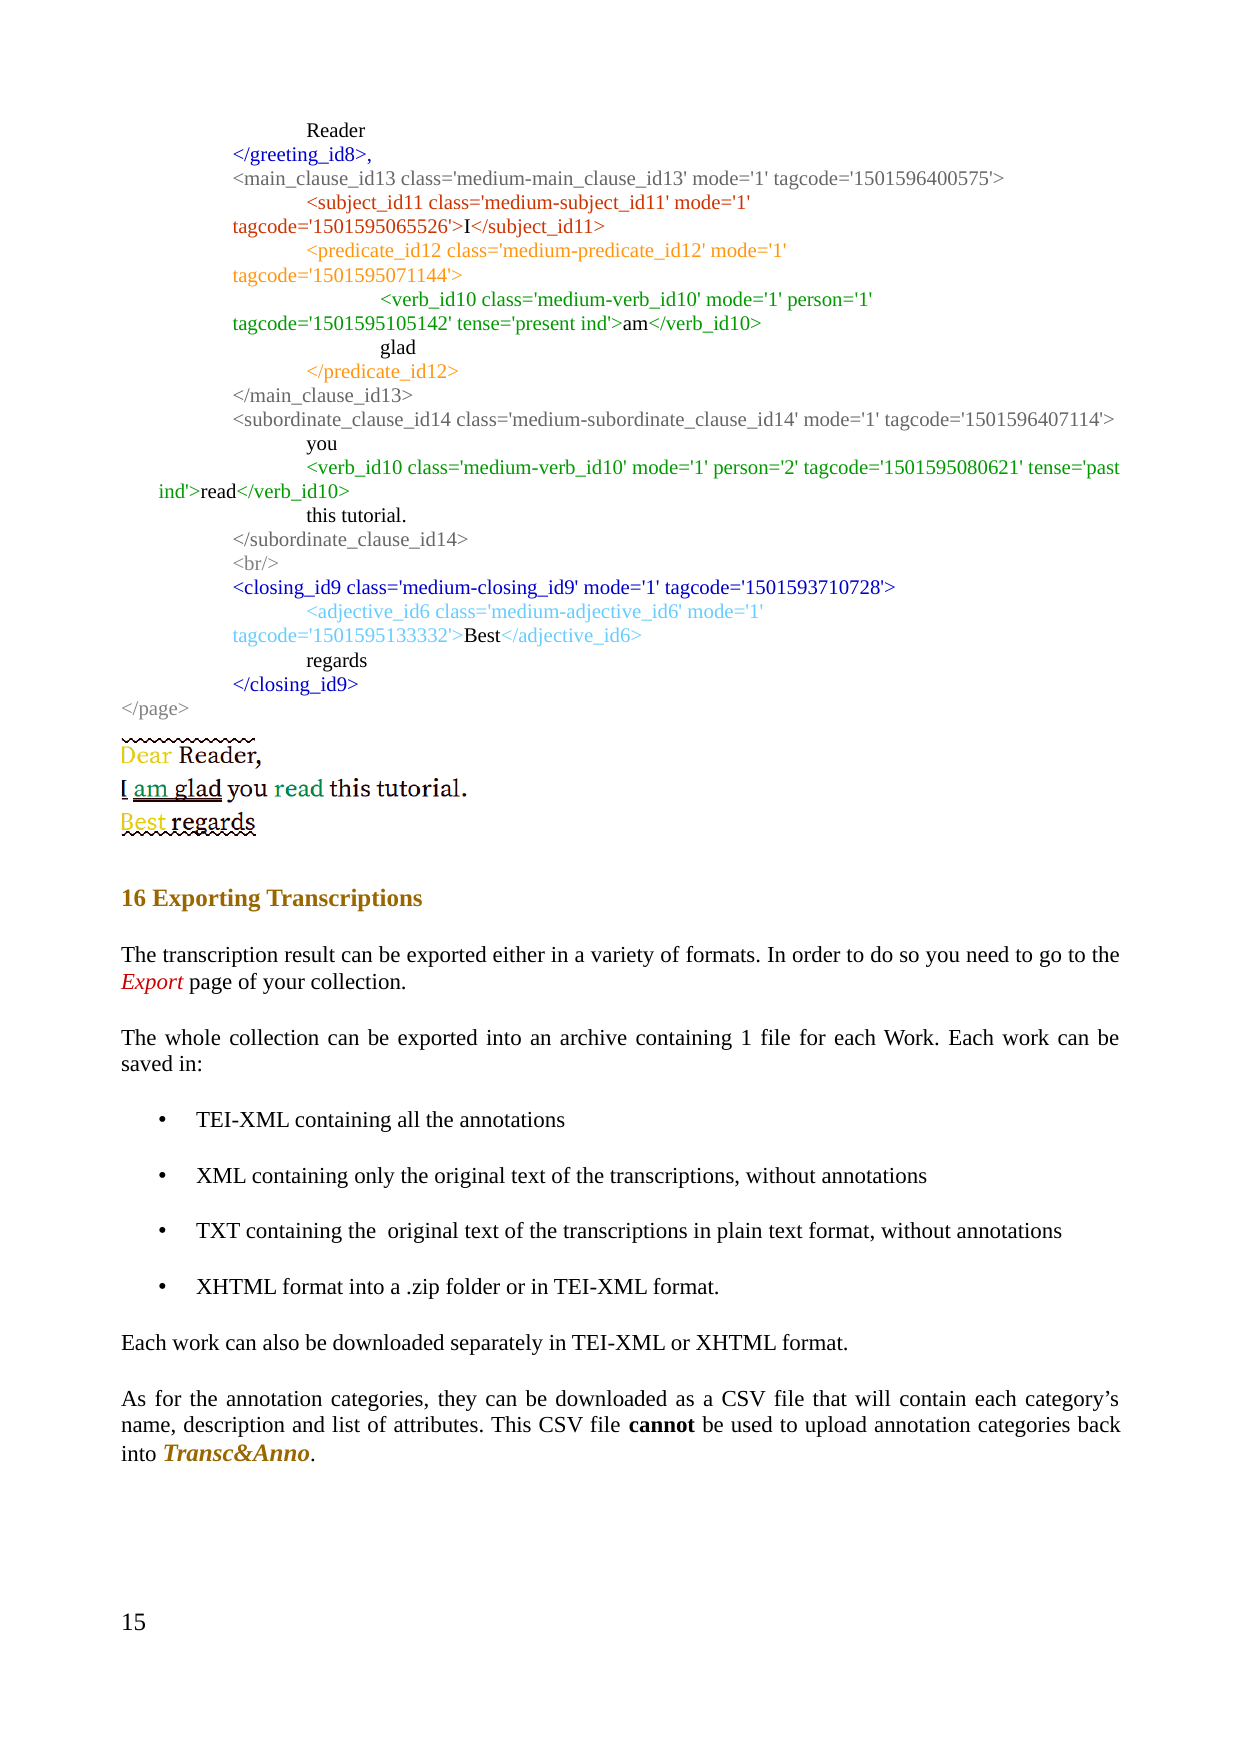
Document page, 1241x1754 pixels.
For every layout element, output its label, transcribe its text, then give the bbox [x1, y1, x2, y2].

text regards [158, 647, 1122, 672]
picture [463, 752, 513, 879]
text </predicate_id12> [158, 359, 1122, 383]
text <verb_id10 class='medium-verb_id10' mode='1' person='2' tagcode='1501595080621' tense='past ind'>read</verb_id10> [158, 455, 1122, 503]
text <closing_id9 class='medium-closing_id9' mode='1' tagcode='1501593710728'> [158, 575, 1122, 599]
text <adjective_id6 class='medium-adjective_id6' mode='1' tagcode='1501595133332'>Best</adjective_id6> [158, 599, 1122, 647]
list TEI-XML containing all the annotations [158, 1106, 1122, 1132]
text The transcription result can be exported either in a variety of formats. In order to do so you need to go to the Export page of your collection. [121, 942, 1122, 994]
list XML containing only the original text of the transcriptions, without annotations [158, 1162, 1122, 1188]
text this tutorial. [158, 503, 1122, 527]
text <br/> [158, 551, 1122, 575]
text </main_clause_id13> [158, 383, 1122, 407]
text The whole collection can be exported into an archive containing 1 file for each Work. Each work can be saved in: [121, 1024, 1122, 1076]
text As for the annotation categories, they can be downloaded as a CSV file that will contain each category’s name, description and list of attributes. This CSV file cannot be used to upload annotation categories back into Transc&Anno. [121, 1385, 1122, 1467]
text <verb_id10 class='medium-verb_id10' mode='1' person='1' tagcode='1501595105142' tense='present ind'>am</verb_id10> [158, 287, 1122, 335]
text glad [158, 335, 1122, 359]
text <predicate_id12 class='medium-predicate_id12' mode='1' tagcode='1501595071144'> [158, 238, 1122, 287]
list TXT containing the original text of the transcriptions in plain text format, without annotations [158, 1218, 1122, 1244]
text Reader [158, 118, 1122, 142]
text </closing_id9> [158, 672, 1122, 696]
text </greeting_id8>, [158, 142, 1122, 166]
text Each work can also be downloaded separately in TEI-XML or XHTML format. [121, 1329, 1122, 1356]
text <subject_id11 class='medium-subject_id11' mode='1' tagcode='1501595065526'>I</subject_id11> [158, 190, 1122, 238]
list XHTML format into a .zip folder or in TEI-XML format. [158, 1273, 1122, 1300]
text 16 Exporting Transcriptions [121, 883, 1122, 912]
text </subordinate_clause_id14> [158, 527, 1122, 551]
text </page> [121, 696, 1122, 720]
text you [158, 431, 1122, 455]
text <main_clause_id13 class='medium-main_clause_id13' mode='1' tagcode='1501596400575'> [158, 166, 1122, 190]
text <subordinate_clause_id14 class='medium-subordinate_clause_id14' mode='1' tagcode='1501596407114'> [158, 407, 1122, 431]
